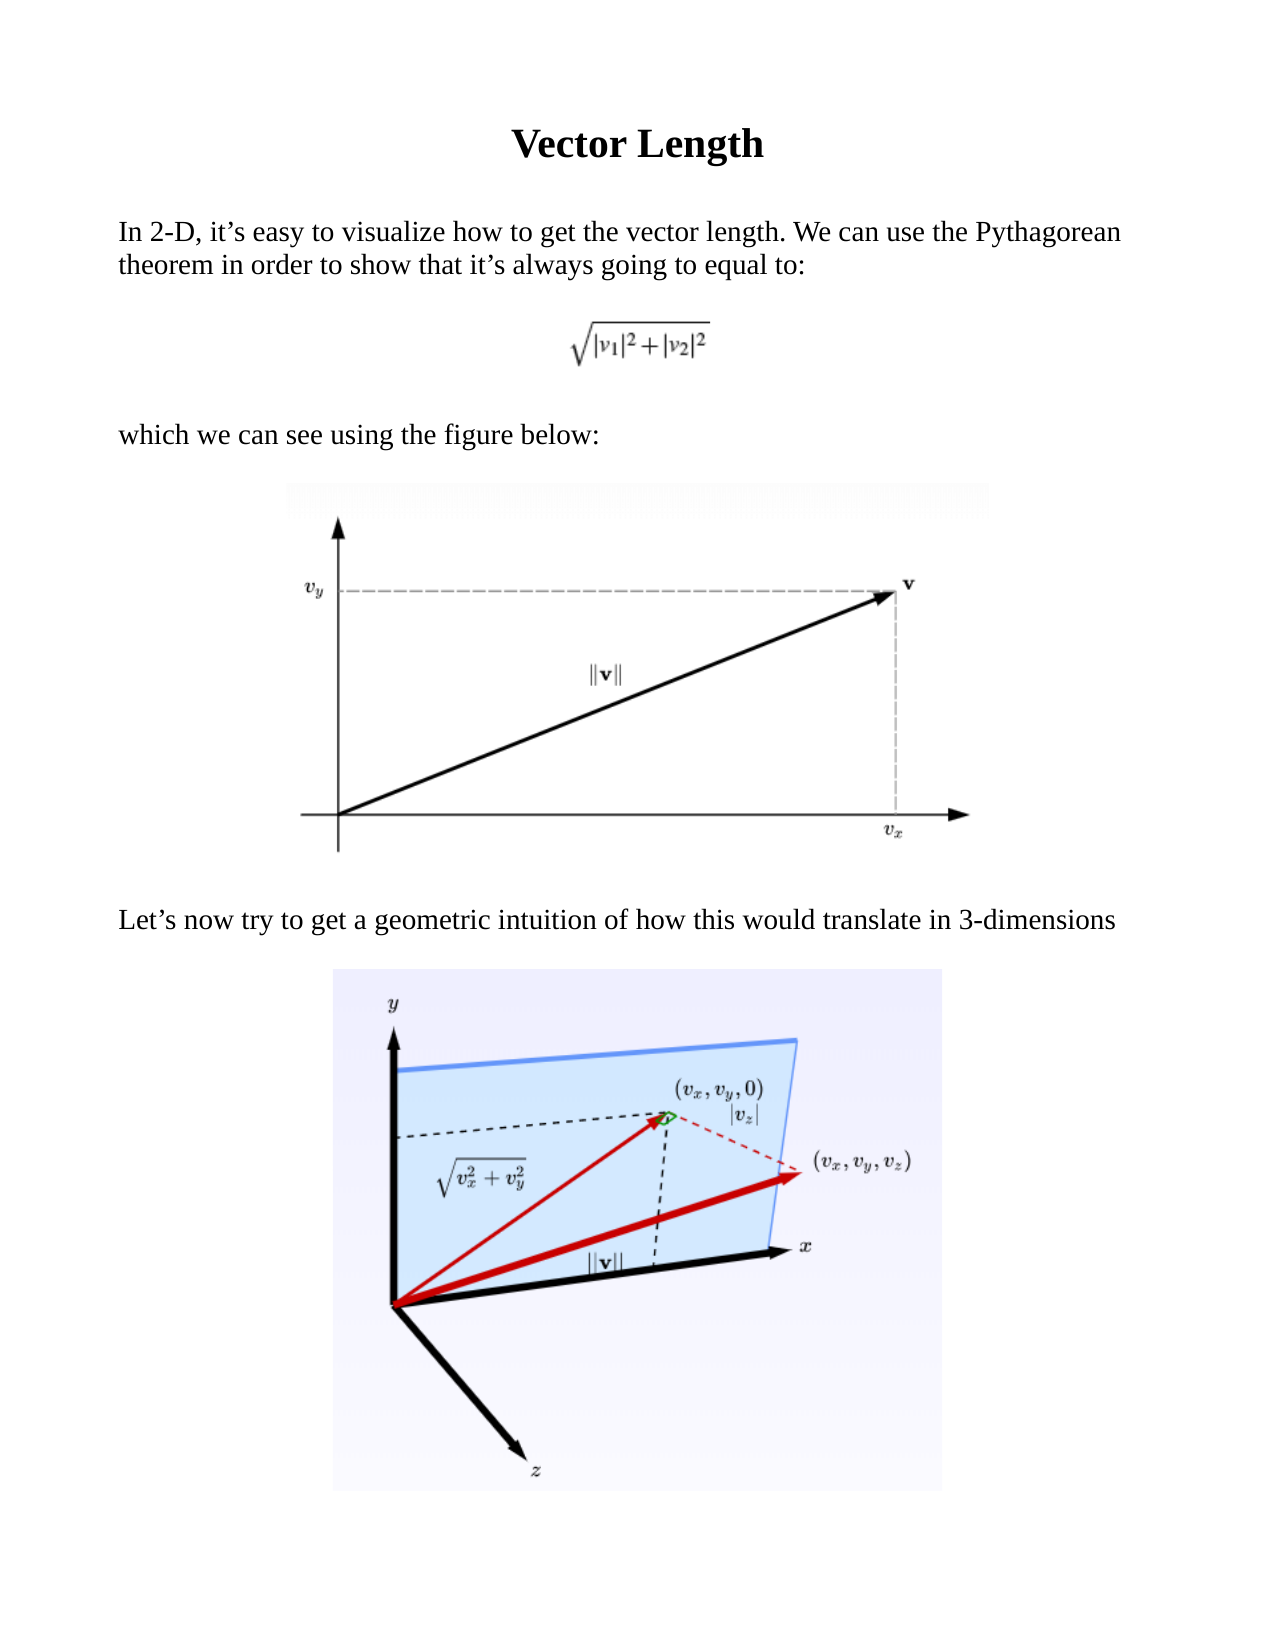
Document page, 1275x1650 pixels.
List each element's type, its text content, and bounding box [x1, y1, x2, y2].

text Let’s now try to get a geometric intuition of how this would translate in 3-dimensions [118, 902, 1157, 936]
picture [332, 969, 943, 1491]
picture [286, 483, 989, 869]
text which we can see using the figure below: [118, 417, 1157, 450]
text Vector Length [118, 118, 1157, 166]
text In 2-D, it’s easy to visualize how to get the vector length. We can use the Pythagorean theorem in order to show that it’s always going to equal to: [118, 214, 1157, 281]
picture [564, 314, 711, 384]
